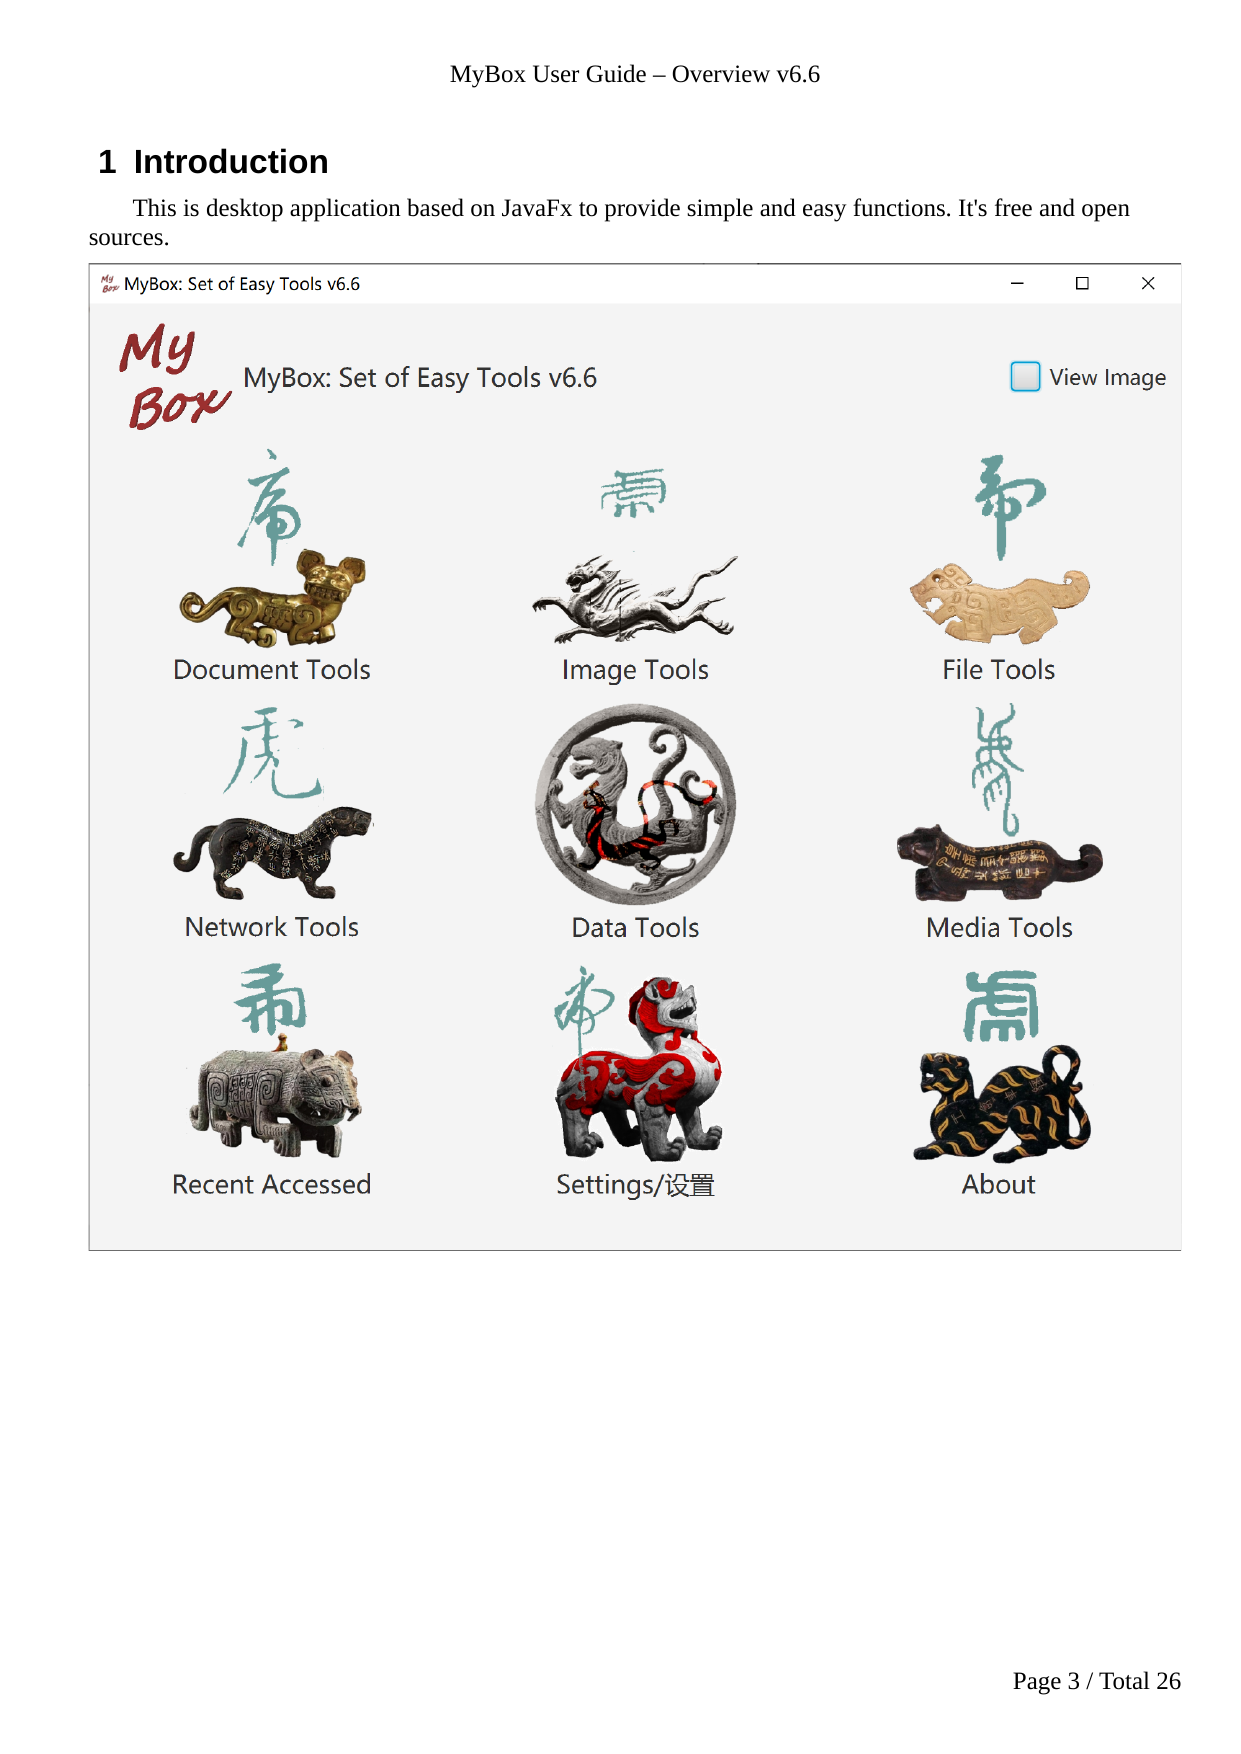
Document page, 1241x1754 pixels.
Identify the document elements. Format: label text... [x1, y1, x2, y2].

text This is desktop application based on JavaFx to provide simple and easy functions. It's free and open sources. [88, 193, 1181, 251]
picture [88, 263, 1182, 1251]
subtitle Introduction [88, 142, 1181, 181]
